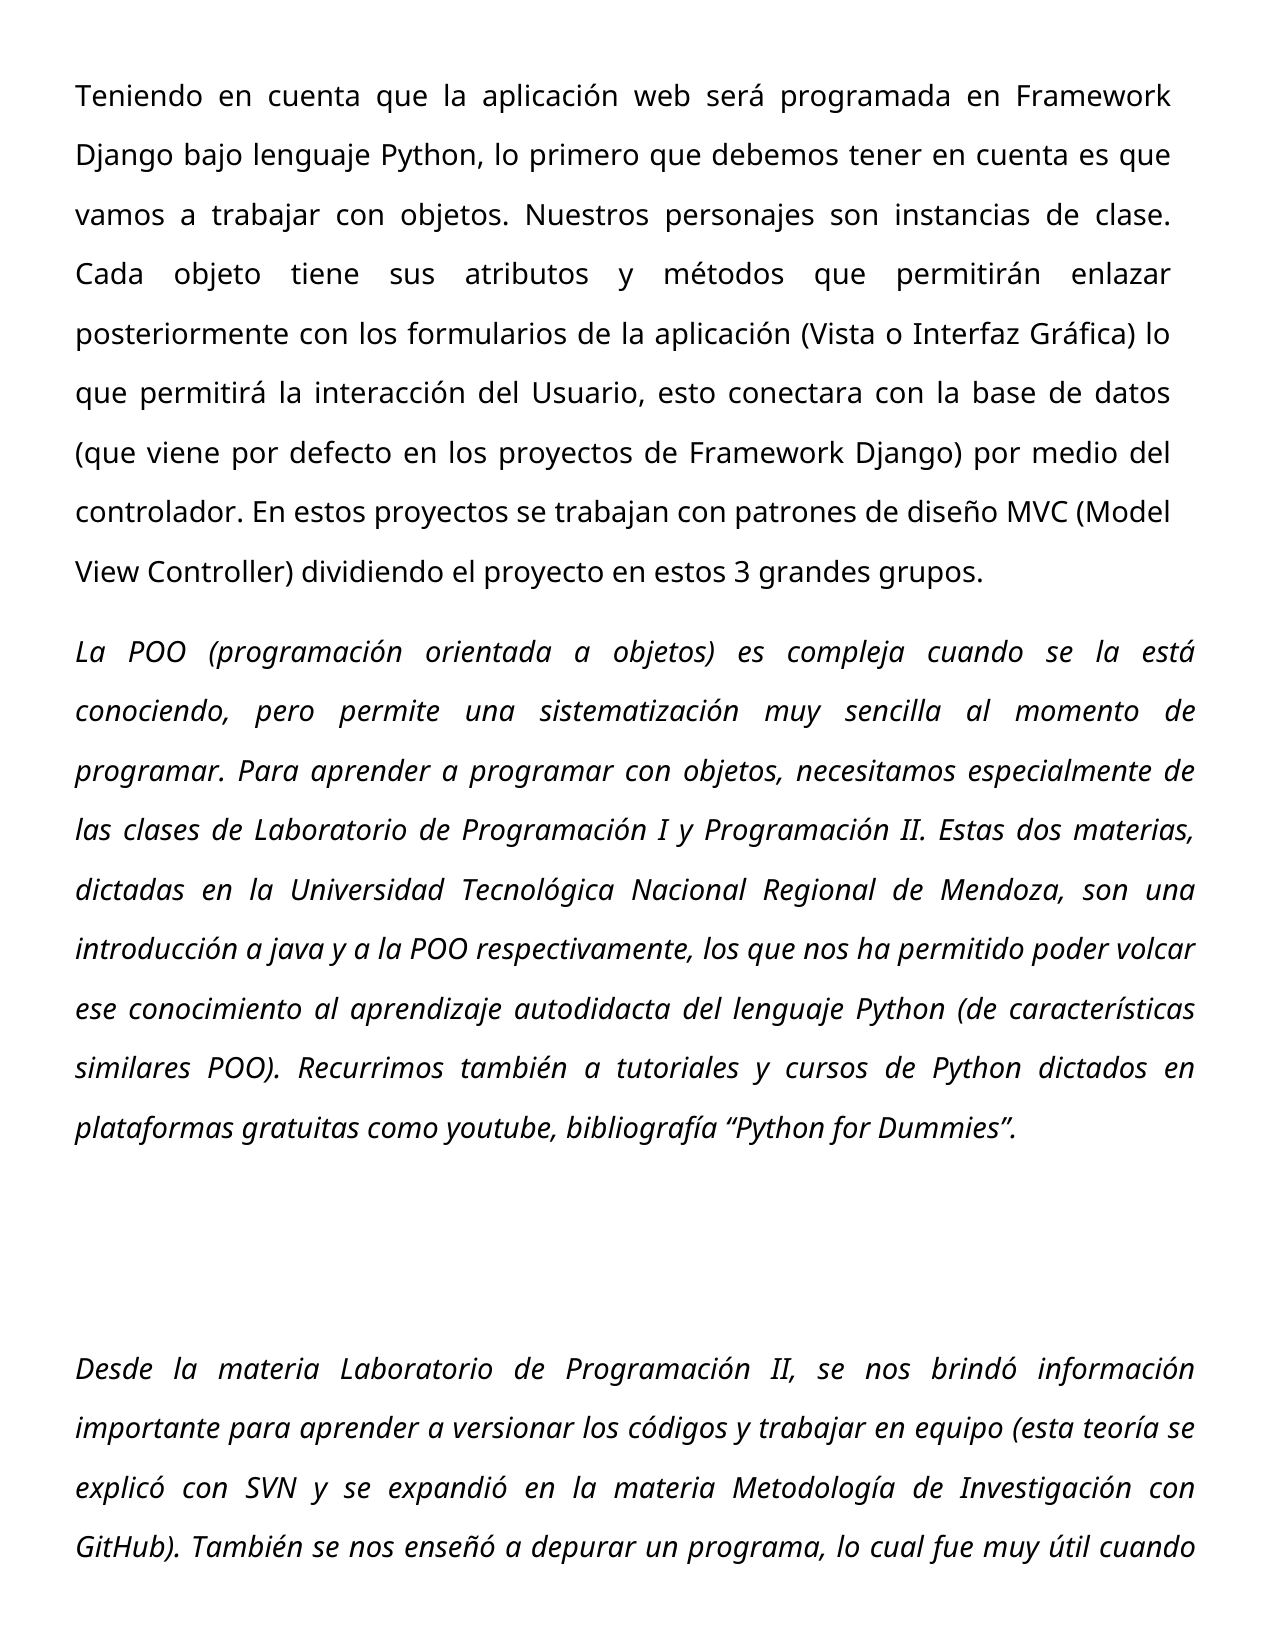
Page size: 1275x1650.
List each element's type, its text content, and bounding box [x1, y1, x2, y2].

text Teniendo en cuenta que la aplicación web será programada en Framework Django bajo lenguaje Python, lo primero que debemos tener en cuenta es que vamos a trabajar con objetos. Nuestros personajes son instancias de clase. Cada objeto tiene sus atributos y métodos que permitirán enlazar posteriormente con los formularios de la aplicación (Vista o Interfaz Gráfica) lo que permitirá la interacción del Usuario, esto conectara con la base de datos (que viene por defecto en los proyectos de Framework Django) por medio del controlador. En estos proyectos se trabajan con patrones de diseño MVC (Model View Controller) dividiendo el proyecto en estos 3 grandes grupos. [75, 75, 1172, 591]
text Desde la materia Laboratorio de Programación II, se nos brindó información importante para aprender a versionar los códigos y trabajar en equipo (esta teoría se explicó con SVN y se expandió en la materia Metodología de Investigación con GitHub). También se nos enseñó a depurar un programa, lo cual fue muy útil cuando [75, 1348, 1200, 1566]
text La POO (programación orientada a objetos) es compleja cuando se la está conociendo, pero permite una sistematización muy sencilla al momento de programar. Para aprender a programar con objetos, necesitamos especialmente de las clases de Laboratorio de Programación I y Programación II. Estas dos materias, dictadas en la Universidad Tecnológica Nacional Regional de Mendoza, son una introducción a java y a la POO respectivamente, los que nos ha permitido poder volcar ese conocimiento al aprendizaje autodidacta del lenguaje Python (de características similares POO). Recurrimos también a tutoriales y cursos de Python dictados en plataformas gratuitas como youtube, bibliografía “Python for Dummies”. [75, 631, 1200, 1147]
